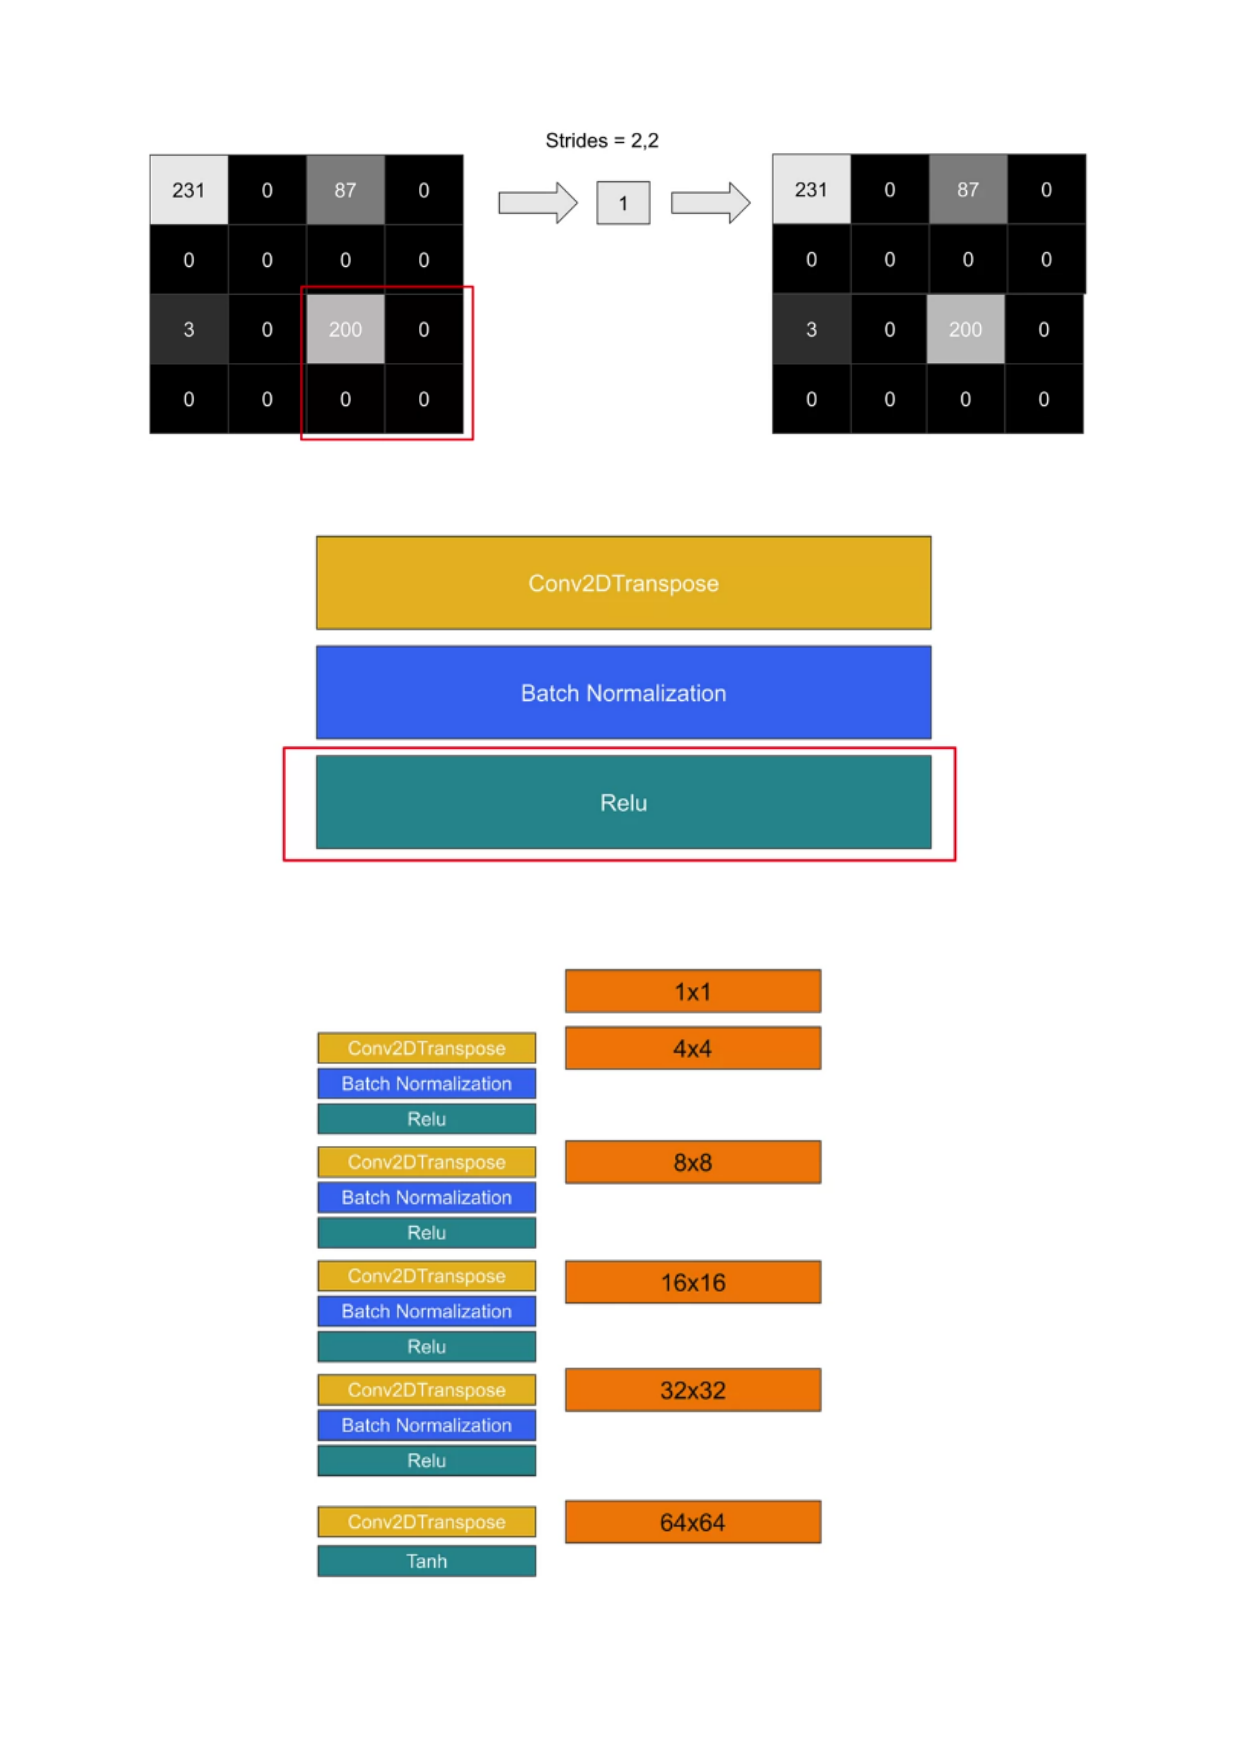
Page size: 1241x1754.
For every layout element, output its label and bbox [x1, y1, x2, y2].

picture [118, 513, 1123, 903]
picture [118, 118, 1123, 462]
picture [118, 954, 1123, 1585]
